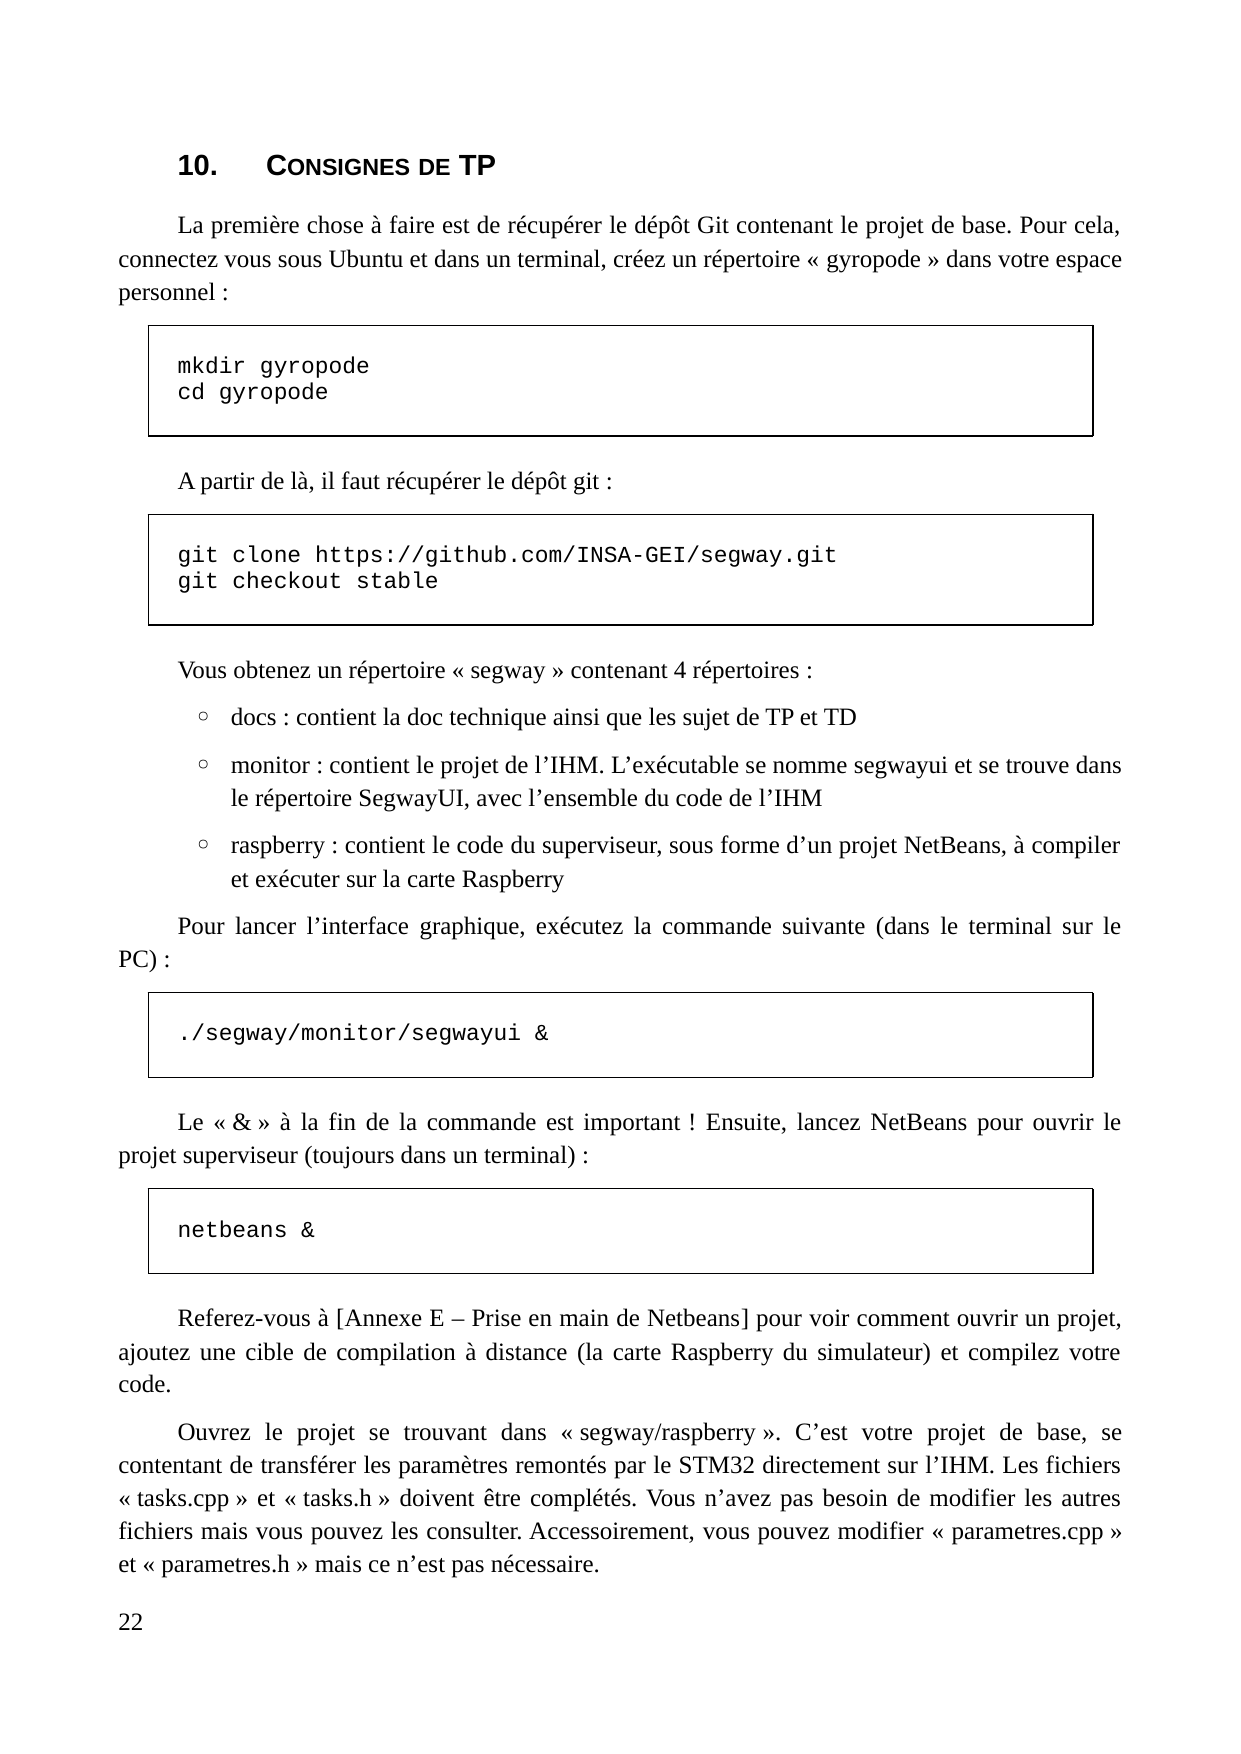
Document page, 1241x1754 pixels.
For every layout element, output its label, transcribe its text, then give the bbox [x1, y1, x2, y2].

text Pour lancer l’interface graphique, exécutez la commande suivante (dans le terminal sur le PC) : [118, 911, 1122, 973]
text Ouvrez le projet se trouvant dans « segway/raspberry ». C’est votre projet de base, se contentant de transférer les paramètres remontés par le STM32 directement sur l’IHM. Les fichiers « tasks.cpp » et « tasks.h » doivent être complétés. Vous n’avez pas besoin de modifier les autres fichiers mais vous pouvez les consulter. Accessoirement, vous pouvez modifier « parametres.cpp » et « parametres.h » mais ce n’est pas nécessaire. [118, 1417, 1122, 1578]
text A partir de là, il faut récupérer le dépôt git : [118, 466, 1122, 494]
text ./segway/monitor/segwayui & [149, 993, 1092, 1077]
subtitle Consignes de TP [118, 148, 1122, 181]
text Referez-vous à [Annexe E – Prise en main de Netbeans] pour voir comment ouvrir un projet, ajoutez une cible de compilation à distance (la carte Raspberry du simulateur) et compilez votre code. [118, 1303, 1122, 1398]
list docs : contient la doc technique ainsi que les sujet de TP et TD [193, 702, 1122, 731]
text git clone https://github.com/INSA-GEI/segway.git git checkout stable [149, 515, 1092, 624]
text Vous obtenez un répertoire « segway » contenant 4 répertoires : [118, 655, 1122, 683]
list raspberry : contient le code du superviseur, sous forme d’un projet NetBeans, à compiler et exécuter sur la carte Raspberry [193, 831, 1122, 892]
text La première chose à faire est de récupérer le dépôt Git contenant le projet de base. Pour cela, connectez vous sous Ubuntu et dans un terminal, créez un répertoire « gyropode » dans votre espace personnel : [118, 211, 1122, 305]
text netbeans & [149, 1189, 1092, 1273]
text mkdir gyropode cd gyropode [149, 326, 1092, 435]
list monitor : contient le projet de l’IHM. L’exécutable se nomme segwayui et se trouve dans le répertoire SegwayUI, avec l’ensemble du code de l’IHM [193, 750, 1122, 812]
text Le « & » à la fin de la commande est important ! Ensuite, lancez NetBeans pour ouvrir le projet superviseur (toujours dans un terminal) : [118, 1107, 1122, 1169]
